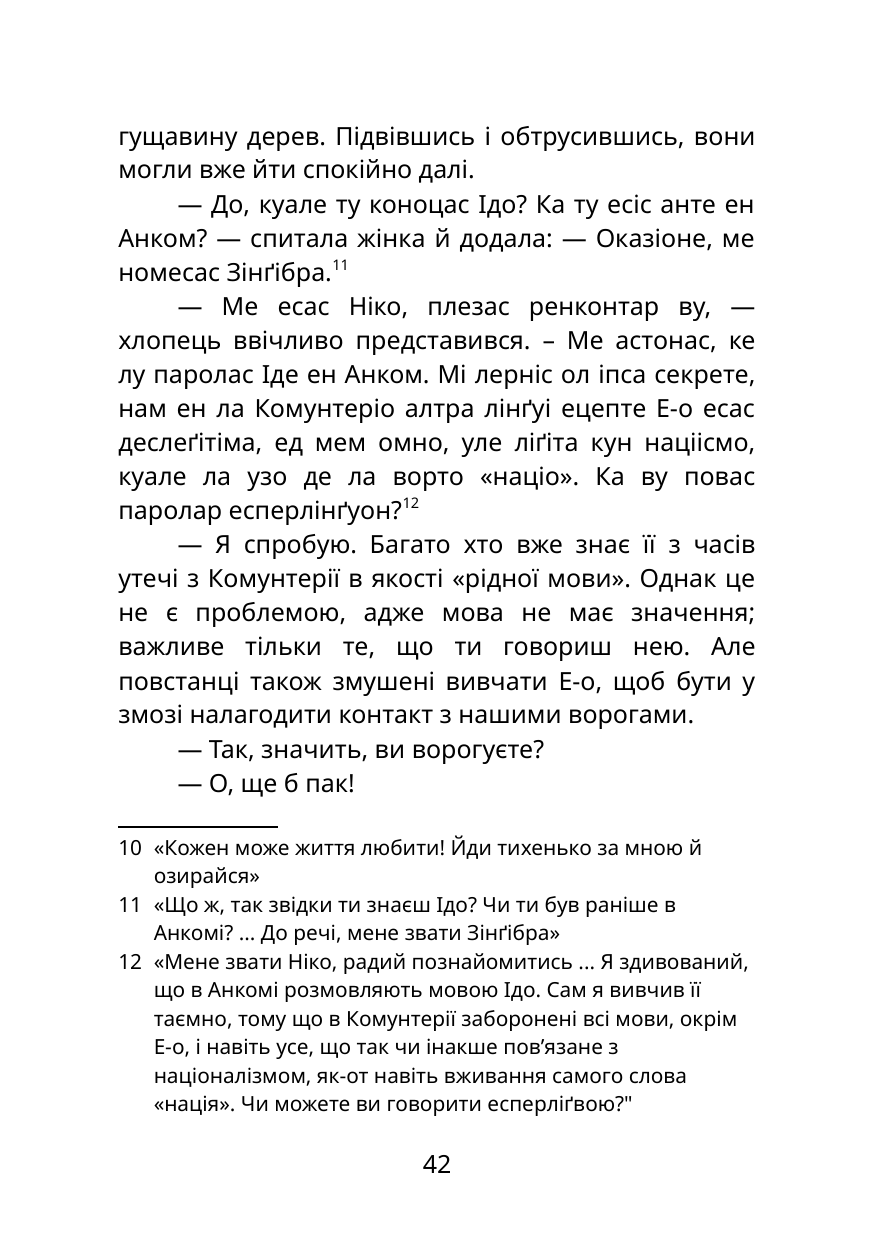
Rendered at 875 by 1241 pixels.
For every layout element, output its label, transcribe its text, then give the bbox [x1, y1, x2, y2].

text «Мене звати Ніко, радий познайомитись ... Я здивований, що в Анкомі розмовляють мовою Ідо. Сам я вивчив її таємно, тому що в Комунтерії заборонені всі мови, окрім Е-о, і навіть усе, що так чи інакше пов’язане з націоналізмом, як-от навіть вживання самого слова «нація». Чи можете ви говорити есперліґвою?" [118, 947, 756, 1118]
text — До, куале ту коноцас Ідо? Ка ту есіс анте ен Анком? — спитала жінка й додала: — Оказіоне, ме номесас Зінґібра. [118, 186, 756, 288]
text — Я спробую. Багато хто вже знає її з часів утечі з Комунтерії в якості «рідної мови». Однак це не є проблемою, адже мова не має значення; важливе тільки те, що ти говориш нею. Але повстанці також змушені вивчати Е-о, щоб бути у змозі налагодити контакт з нашими ворогами. [118, 527, 756, 731]
text — Так, значить, ви ворогуєте? [118, 731, 756, 765]
text — О, ще б пак! [118, 765, 756, 799]
text гущавину дерев. Підвівшись і обтрусившись, вони могли вже йти спокійно далі. [118, 118, 756, 186]
text «Кожен може життя любити! Йди тихенько за мною й озирайся» [118, 833, 756, 890]
text — Ме есас Ніко, плезас ренконтар ву, — хлопець ввічливо представився. – Ме астонас, ке лу паролас Іде ен Анком. Мі лерніс ол іпса секрете, нам ен ла Комунтеріо алтра лінґуі ецепте Е-о есас деслеґітіма, ед мем омно, уле ліґіта кун націісмо, куале ла узо де ла ворто «націо». Ка ву повас паролар есперлінґуон? [118, 288, 756, 527]
text «Що ж, так звідки ти знаєш Ідо? Чи ти був раніше в Анкомі? ... До речі, мене звати Зінґібра» [118, 890, 756, 947]
